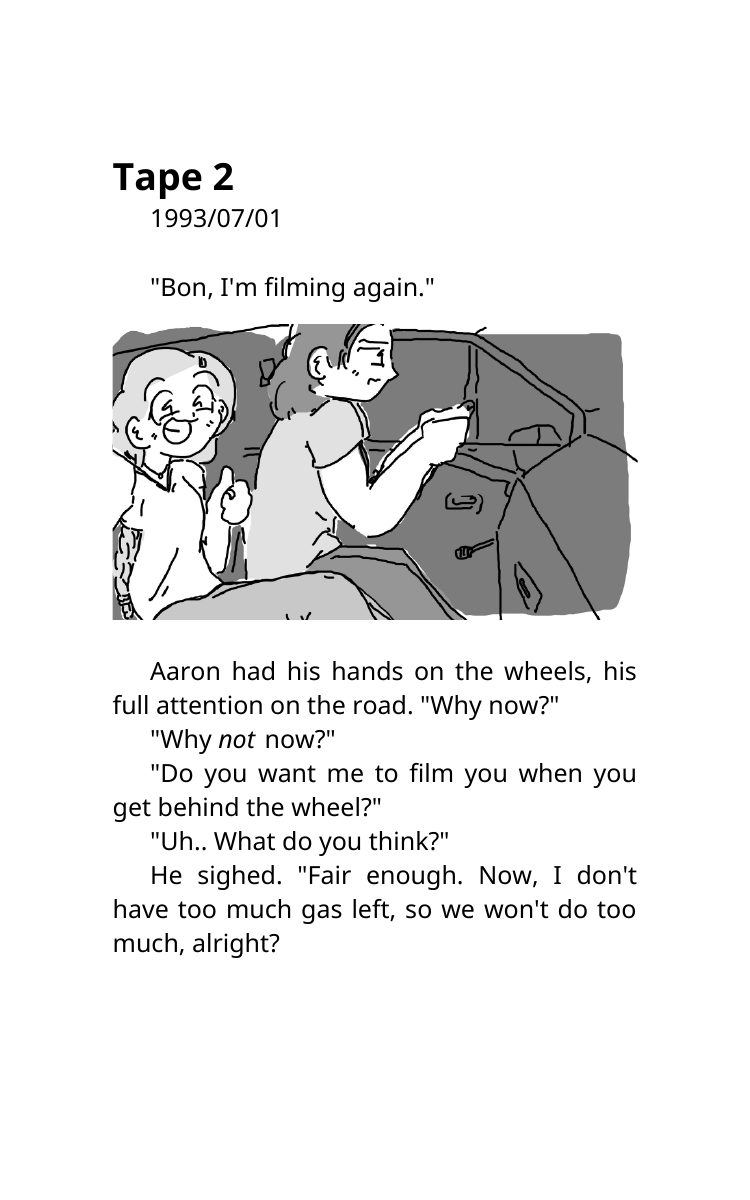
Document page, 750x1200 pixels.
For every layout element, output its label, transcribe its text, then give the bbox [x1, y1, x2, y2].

text "Why not now?" [112, 722, 637, 756]
picture [112, 324, 638, 620]
subtitle Tape 2 [112, 150, 637, 201]
text Aaron had his hands on the wheels, his full attention on the road. "Why now?" [112, 653, 637, 722]
text 1993/07/01 [112, 201, 637, 235]
text "Uh.. What do you think?" [112, 824, 637, 858]
text "Do you want me to film you when you get behind the wheel?" [112, 756, 637, 824]
text "Bon, I'm filming again." [112, 269, 637, 303]
text He sighed. "Fair enough. Now, I don't have too much gas left, so we won't do too much, alright? [112, 858, 637, 960]
